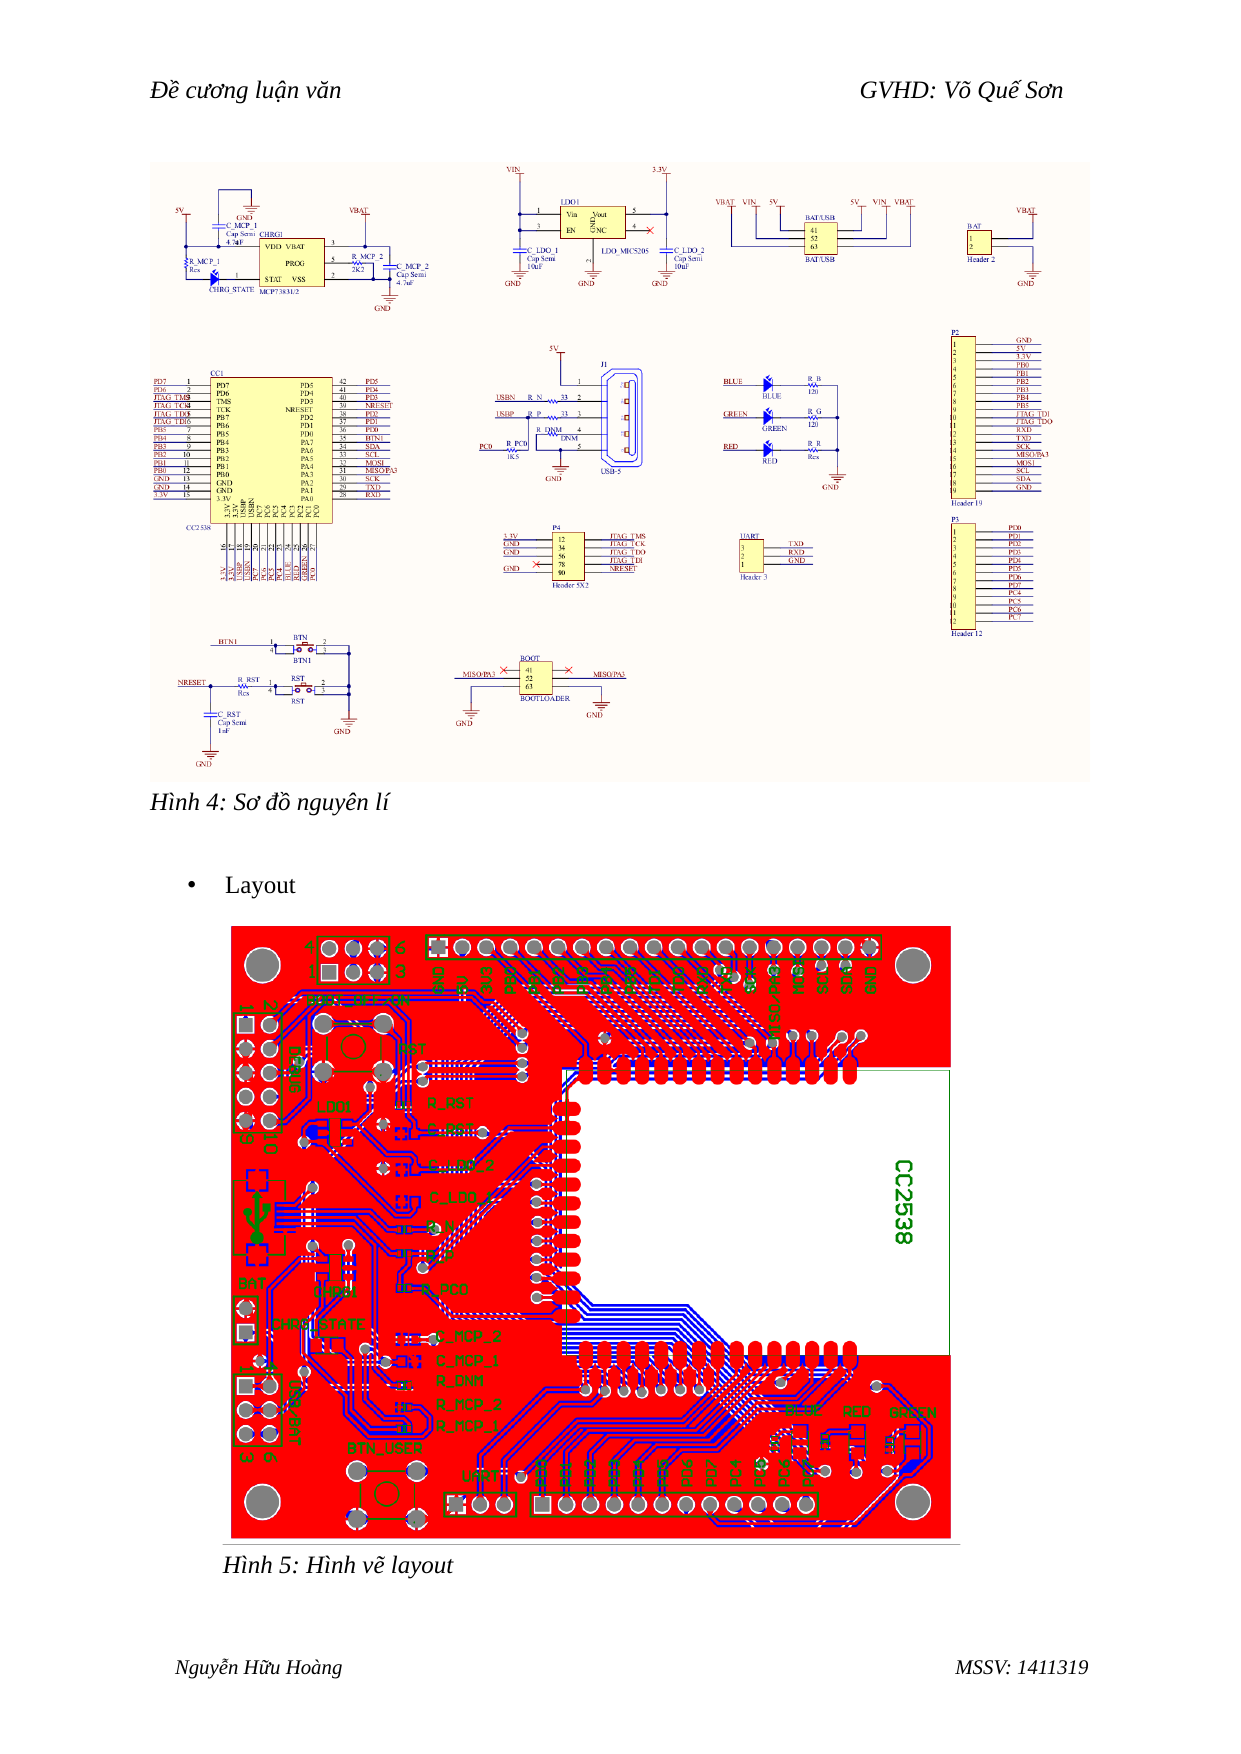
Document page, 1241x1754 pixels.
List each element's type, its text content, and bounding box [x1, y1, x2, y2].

picture [222, 923, 961, 1545]
list Layout [187, 870, 1090, 899]
text Hình 4: Sơ đồ nguyên lí [150, 782, 1090, 816]
picture [150, 162, 1091, 782]
list Hình 5: Hình vẽ layout [223, 1545, 960, 1578]
